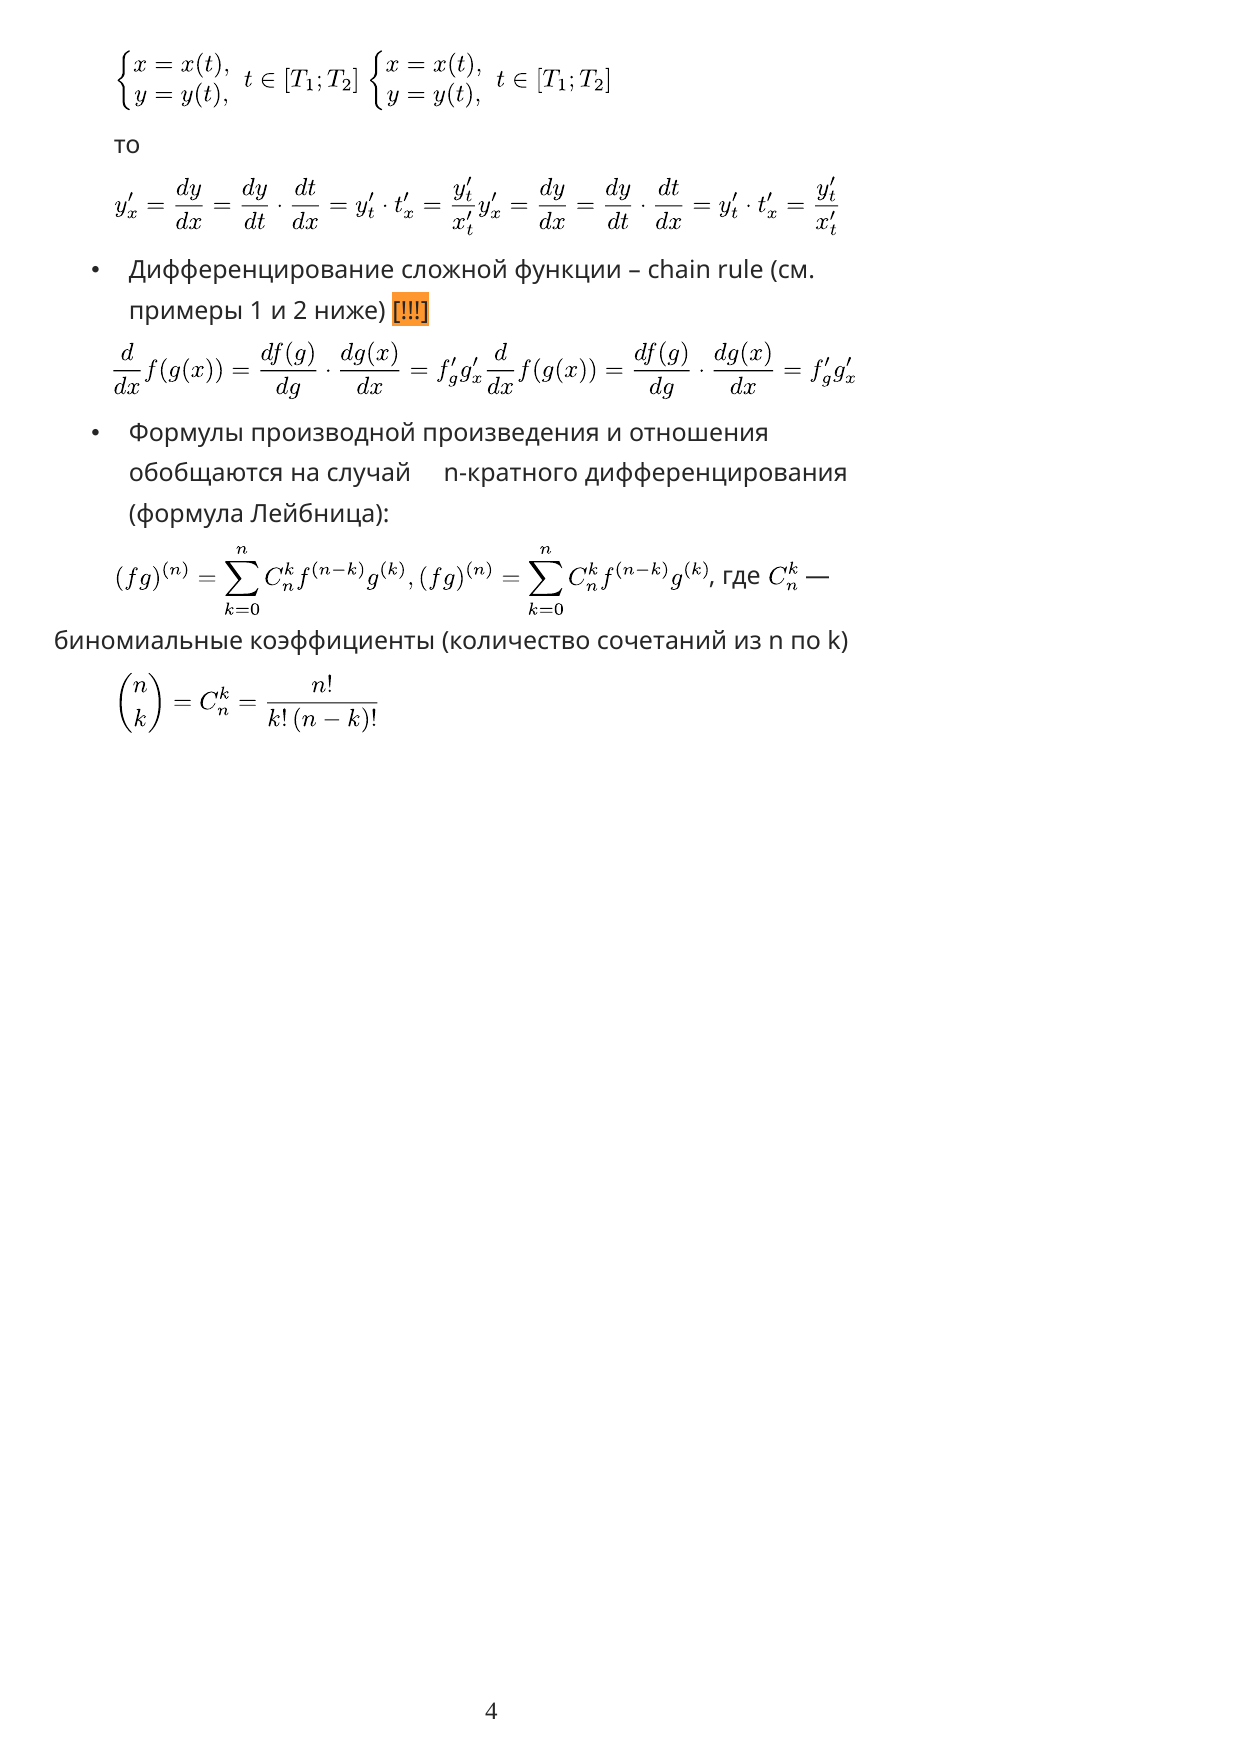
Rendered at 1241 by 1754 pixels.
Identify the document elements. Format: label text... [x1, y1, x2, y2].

list Дифференцирование сложной функции – chain rule (см. примеры 1 и 2 ниже) [!!!] [91, 251, 928, 326]
text то [53, 126, 928, 160]
list Формулы производной произведения и отношения обобщаются на случай n-кратного дифференцирования (формула Лейбница): [91, 414, 928, 530]
text , где — биномиальные коэффициенты (количество сочетаний из n по k) [53, 545, 928, 657]
